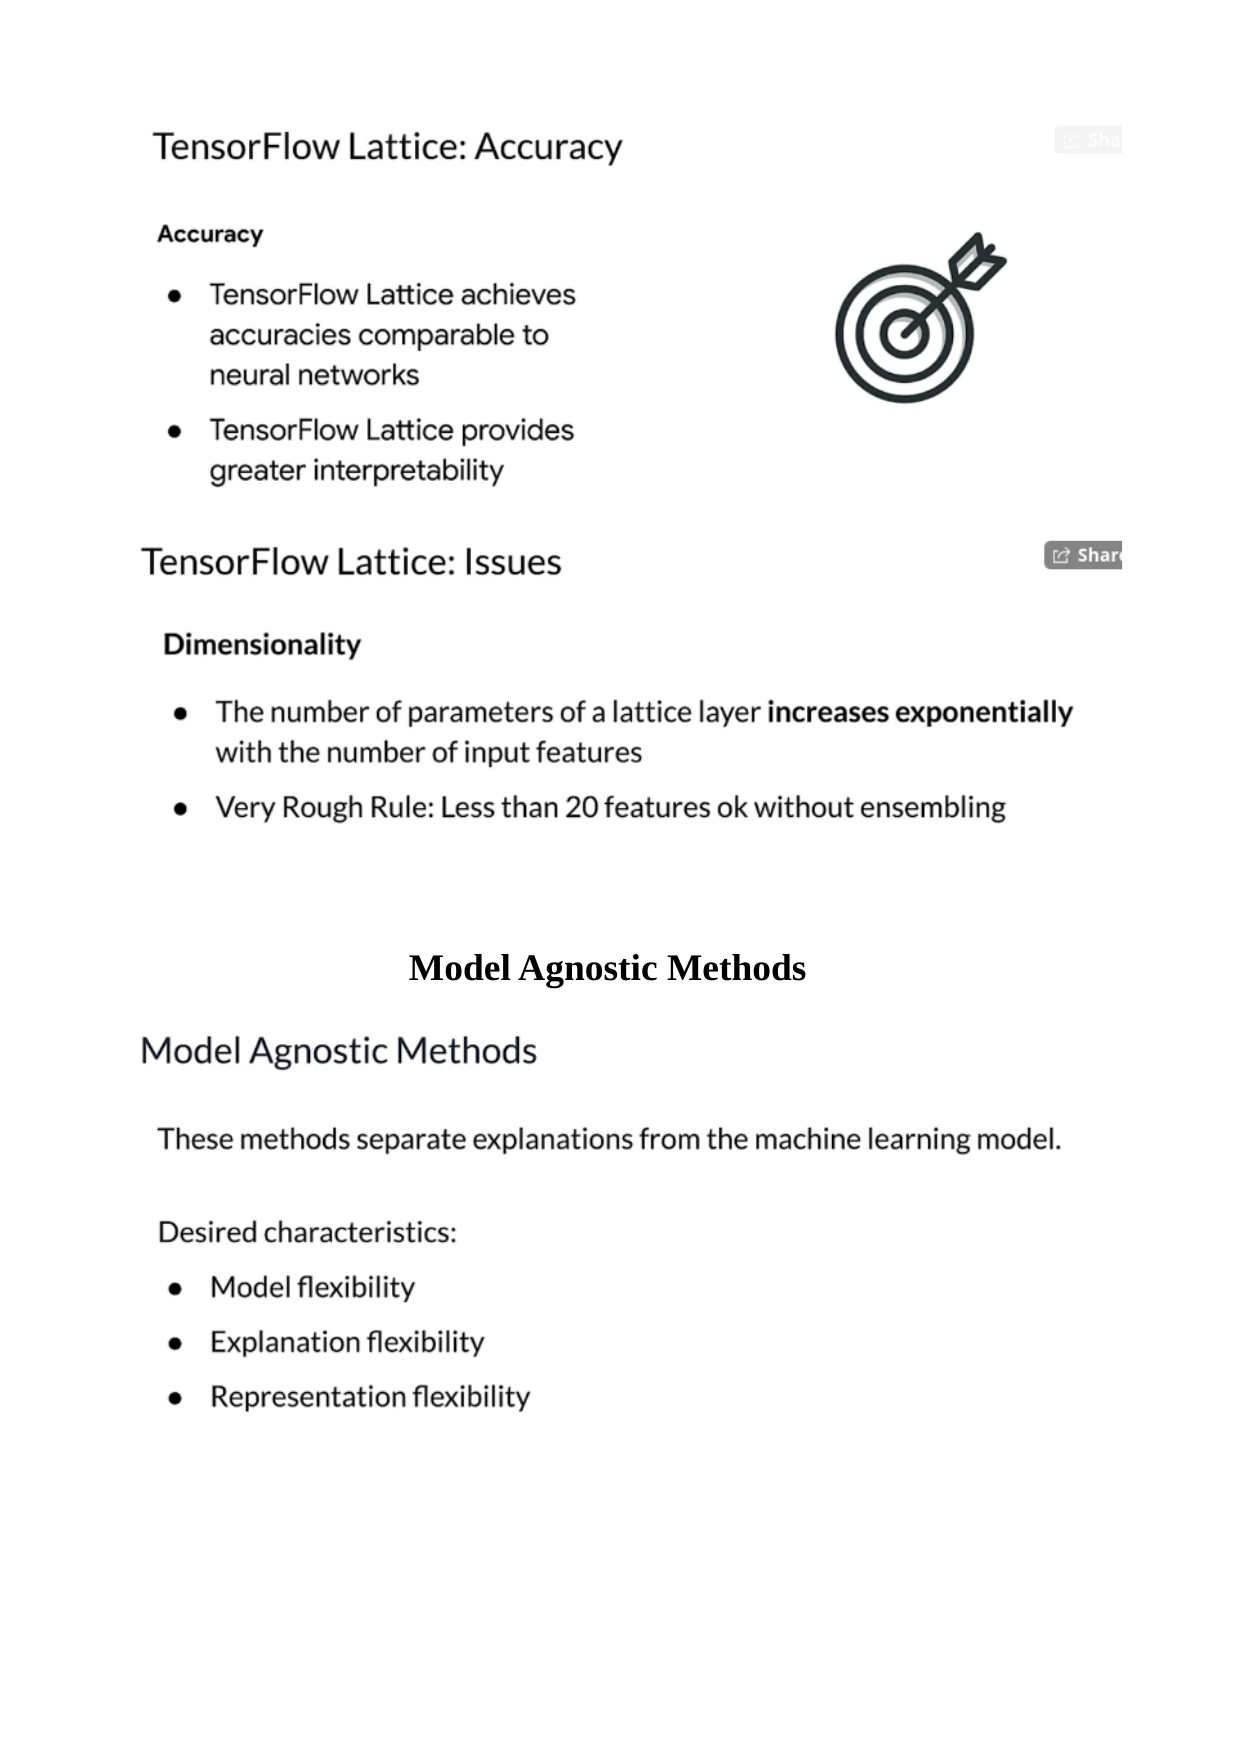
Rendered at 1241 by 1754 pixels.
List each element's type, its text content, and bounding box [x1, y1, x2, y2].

subtitle Model Agnostic Methods [118, 945, 1122, 988]
picture [118, 118, 1123, 504]
picture [118, 1029, 1123, 1428]
picture [118, 532, 1123, 834]
